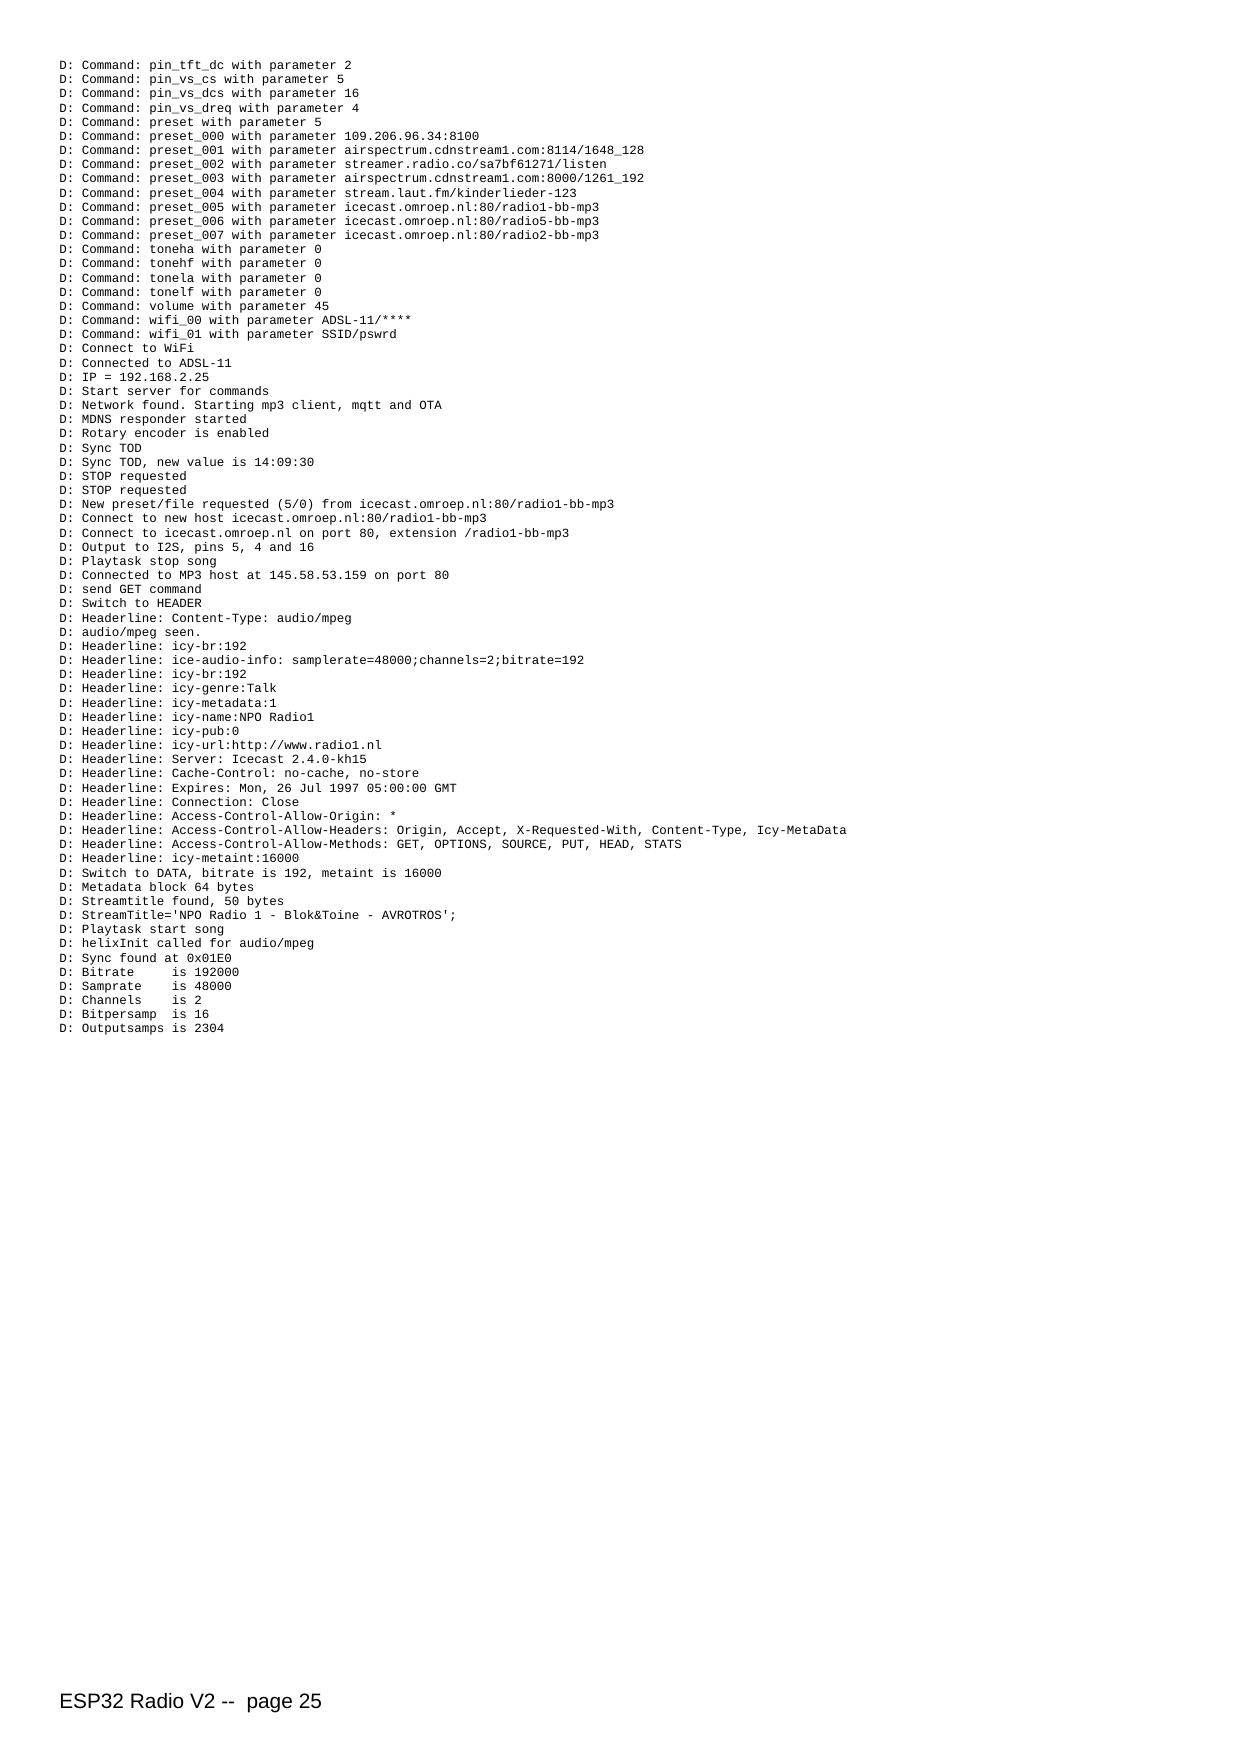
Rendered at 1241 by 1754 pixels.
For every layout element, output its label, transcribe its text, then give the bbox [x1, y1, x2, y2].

text D: Connected to MP3 host at 145.58.53.159 on port 80 [59, 569, 1181, 583]
text D: Headerline: Access-Control-Allow-Methods: GET, OPTIONS, SOURCE, PUT, HEAD, STATS [59, 838, 1181, 852]
text D: Sync TOD, new value is 14:09:30 [59, 456, 1181, 470]
text D: Headerline: Server: Icecast 2.4.0-kh15 [59, 753, 1181, 767]
text D: helixInit called for audio/mpeg [59, 937, 1181, 952]
text D: Channels is 2 [59, 994, 1181, 1008]
text D: Headerline: icy-br:192 [59, 640, 1181, 654]
text D: audio/mpeg seen. [59, 626, 1181, 640]
text D: Headerline: Cache-Control: no-cache, no-store [59, 767, 1181, 782]
text D: Samprate is 48000 [59, 980, 1181, 994]
text D: Command: preset_002 with parameter streamer.radio.co/sa7bf61271/listen [59, 158, 1181, 172]
text D: Headerline: icy-metadata:1 [59, 697, 1181, 711]
text D: Command: preset_003 with parameter airspectrum.cdnstream1.com:8000/1261_192 [59, 172, 1181, 187]
text D: Network found. Starting mp3 client, mqtt and OTA [59, 399, 1181, 413]
text D: Command: preset_005 with parameter icecast.omroep.nl:80/radio1-bb-mp3 [59, 201, 1181, 215]
text D: Headerline: Connection: Close [59, 796, 1181, 810]
text D: Command: tonela with parameter 0 [59, 272, 1181, 286]
text D: STOP requested [59, 470, 1181, 484]
text D: Switch to HEADER [59, 597, 1181, 612]
text D: Command: toneha with parameter 0 [59, 243, 1181, 257]
text D: Headerline: ice-audio-info: samplerate=48000;channels=2;bitrate=192 [59, 654, 1181, 668]
text D: Command: volume with parameter 45 [59, 300, 1181, 314]
text D: Headerline: Content-Type: audio/mpeg [59, 612, 1181, 626]
text D: New preset/file requested (5/0) from icecast.omroep.nl:80/radio1-bb-mp3 [59, 498, 1181, 512]
text D: Headerline: Access-Control-Allow-Headers: Origin, Accept, X-Requested-With, Content-Type, Icy-MetaData [59, 824, 1181, 838]
text D: Bitrate is 192000 [59, 966, 1181, 980]
text D: Playtask stop song [59, 555, 1181, 569]
text D: Command: preset with parameter 5 [59, 116, 1181, 130]
text D: Outputsamps is 2304 [59, 1022, 1181, 1037]
text D: Sync TOD [59, 442, 1181, 456]
text D: IP = 192.168.2.25 [59, 371, 1181, 385]
text D: Command: tonelf with parameter 0 [59, 286, 1181, 300]
text D: StreamTitle='NPO Radio 1 - Blok&Toine - AVROTROS'; [59, 909, 1181, 923]
text D: Connect to WiFi [59, 342, 1181, 357]
text D: Rotary encoder is enabled [59, 427, 1181, 442]
text D: Headerline: icy-genre:Talk [59, 682, 1181, 697]
text D: Headerline: icy-pub:0 [59, 725, 1181, 739]
text D: Streamtitle found, 50 bytes [59, 895, 1181, 909]
text D: Command: pin_vs_dcs with parameter 16 [59, 87, 1181, 102]
text D: Command: preset_006 with parameter icecast.omroep.nl:80/radio5-bb-mp3 [59, 215, 1181, 229]
text D: Command: wifi_01 with parameter SSID/pswrd [59, 328, 1181, 342]
text D: Switch to DATA, bitrate is 192, metaint is 16000 [59, 867, 1181, 881]
text D: Playtask start song [59, 923, 1181, 937]
text D: Headerline: icy-br:192 [59, 668, 1181, 682]
text D: Connect to icecast.omroep.nl on port 80, extension /radio1-bb-mp3 [59, 527, 1181, 541]
text D: Command: preset_007 with parameter icecast.omroep.nl:80/radio2-bb-mp3 [59, 229, 1181, 243]
text D: STOP requested [59, 484, 1181, 498]
text D: Command: pin_tft_dc with parameter 2 [59, 59, 1181, 73]
text D: Headerline: icy-metaint:16000 [59, 852, 1181, 867]
text D: Headerline: Access-Control-Allow-Origin: * [59, 810, 1181, 824]
text D: Command: preset_004 with parameter stream.laut.fm/kinderlieder-123 [59, 187, 1181, 201]
text D: MDNS responder started [59, 413, 1181, 427]
text D: Metadata block 64 bytes [59, 881, 1181, 895]
text D: Connect to new host icecast.omroep.nl:80/radio1-bb-mp3 [59, 512, 1181, 527]
text D: send GET command [59, 583, 1181, 597]
text D: Command: preset_001 with parameter airspectrum.cdnstream1.com:8114/1648_128 [59, 144, 1181, 158]
text D: Headerline: icy-name:NPO Radio1 [59, 711, 1181, 725]
text D: Bitpersamp is 16 [59, 1008, 1181, 1022]
text D: Connected to ADSL-11 [59, 357, 1181, 371]
text D: Command: tonehf with parameter 0 [59, 257, 1181, 272]
text D: Command: pin_vs_cs with parameter 5 [59, 73, 1181, 87]
text D: Command: pin_vs_dreq with parameter 4 [59, 102, 1181, 116]
text D: Output to I2S, pins 5, 4 and 16 [59, 541, 1181, 555]
text D: Start server for commands [59, 385, 1181, 399]
text D: Command: preset_000 with parameter 109.206.96.34:8100 [59, 130, 1181, 144]
text D: Headerline: icy-url:http://www.radio1.nl [59, 739, 1181, 753]
text D: Command: wifi_00 with parameter ADSL-11/**** [59, 314, 1181, 328]
text D: Sync found at 0x01E0 [59, 952, 1181, 966]
text D: Headerline: Expires: Mon, 26 Jul 1997 05:00:00 GMT [59, 782, 1181, 796]
